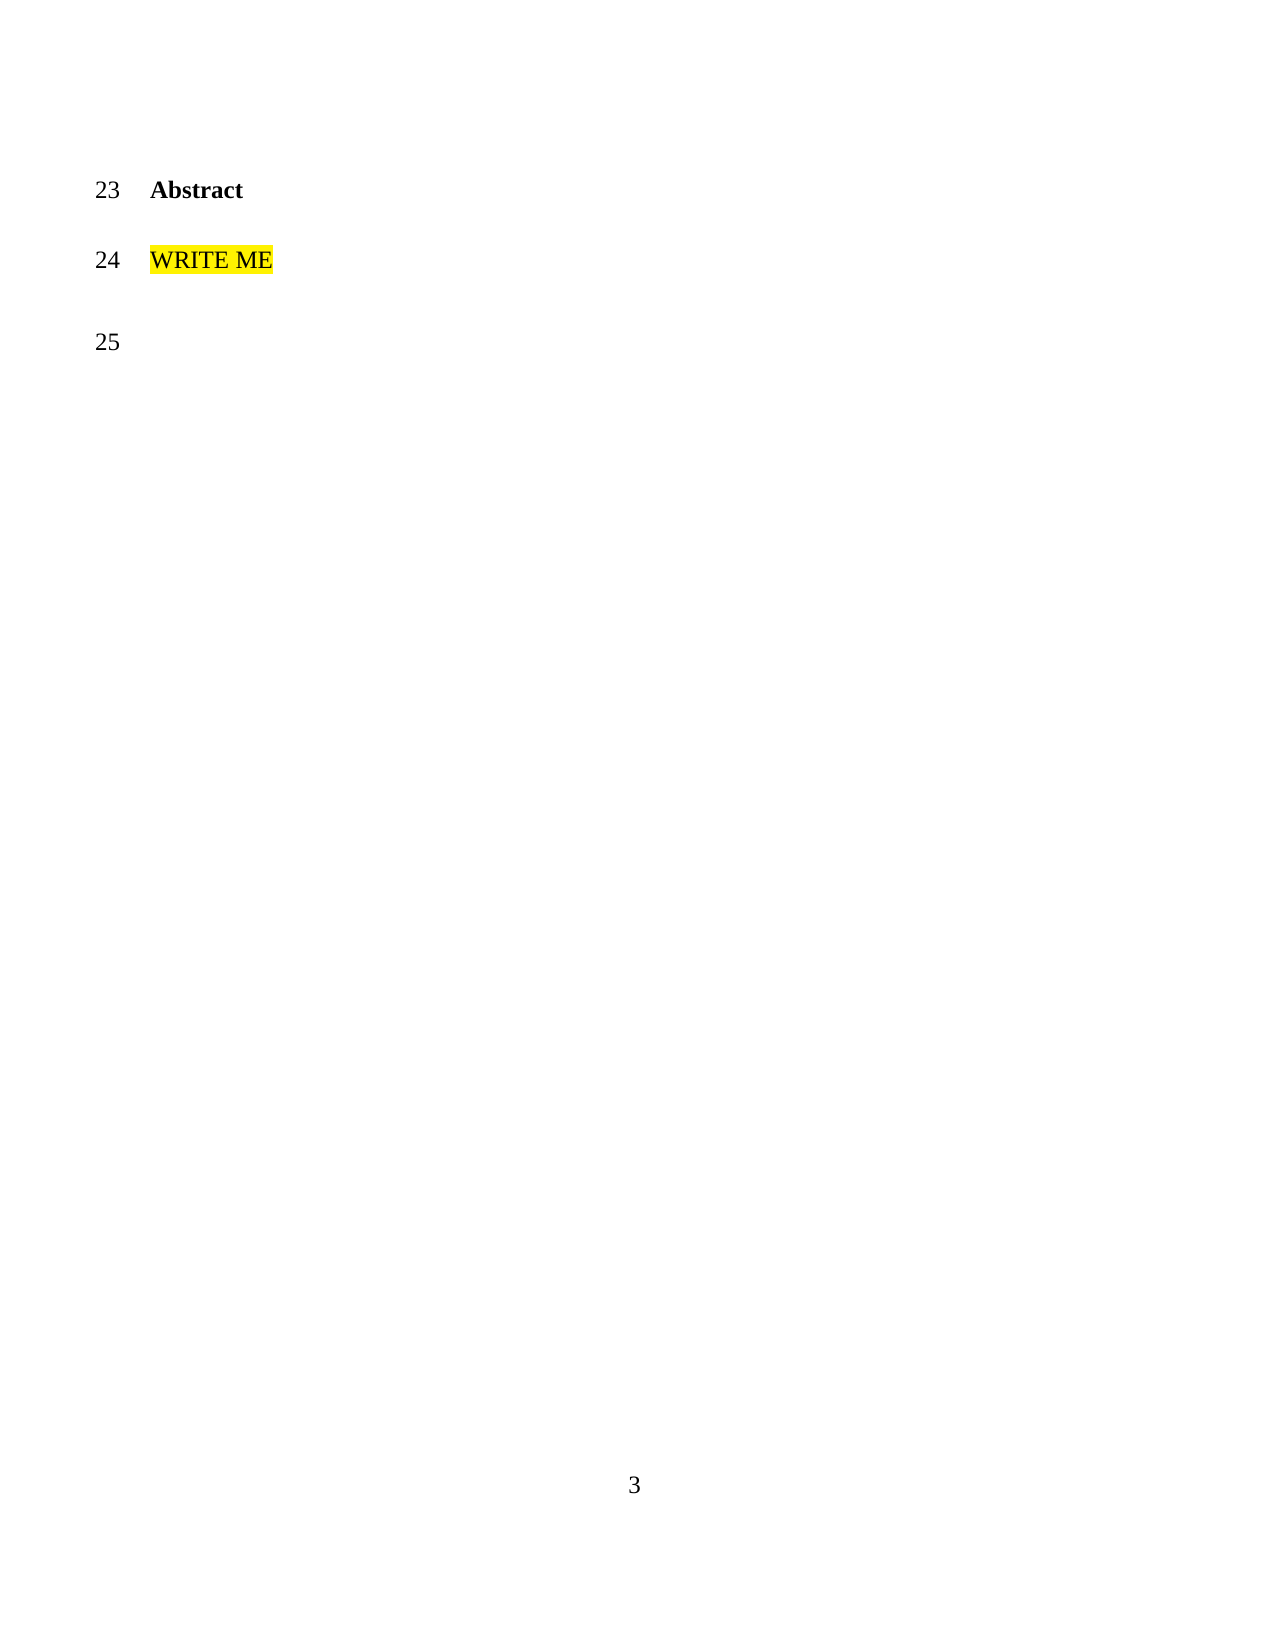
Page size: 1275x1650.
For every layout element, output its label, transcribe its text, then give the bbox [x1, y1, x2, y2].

subtitle Abstract [150, 175, 1125, 204]
text WRITE ME [150, 245, 1125, 274]
